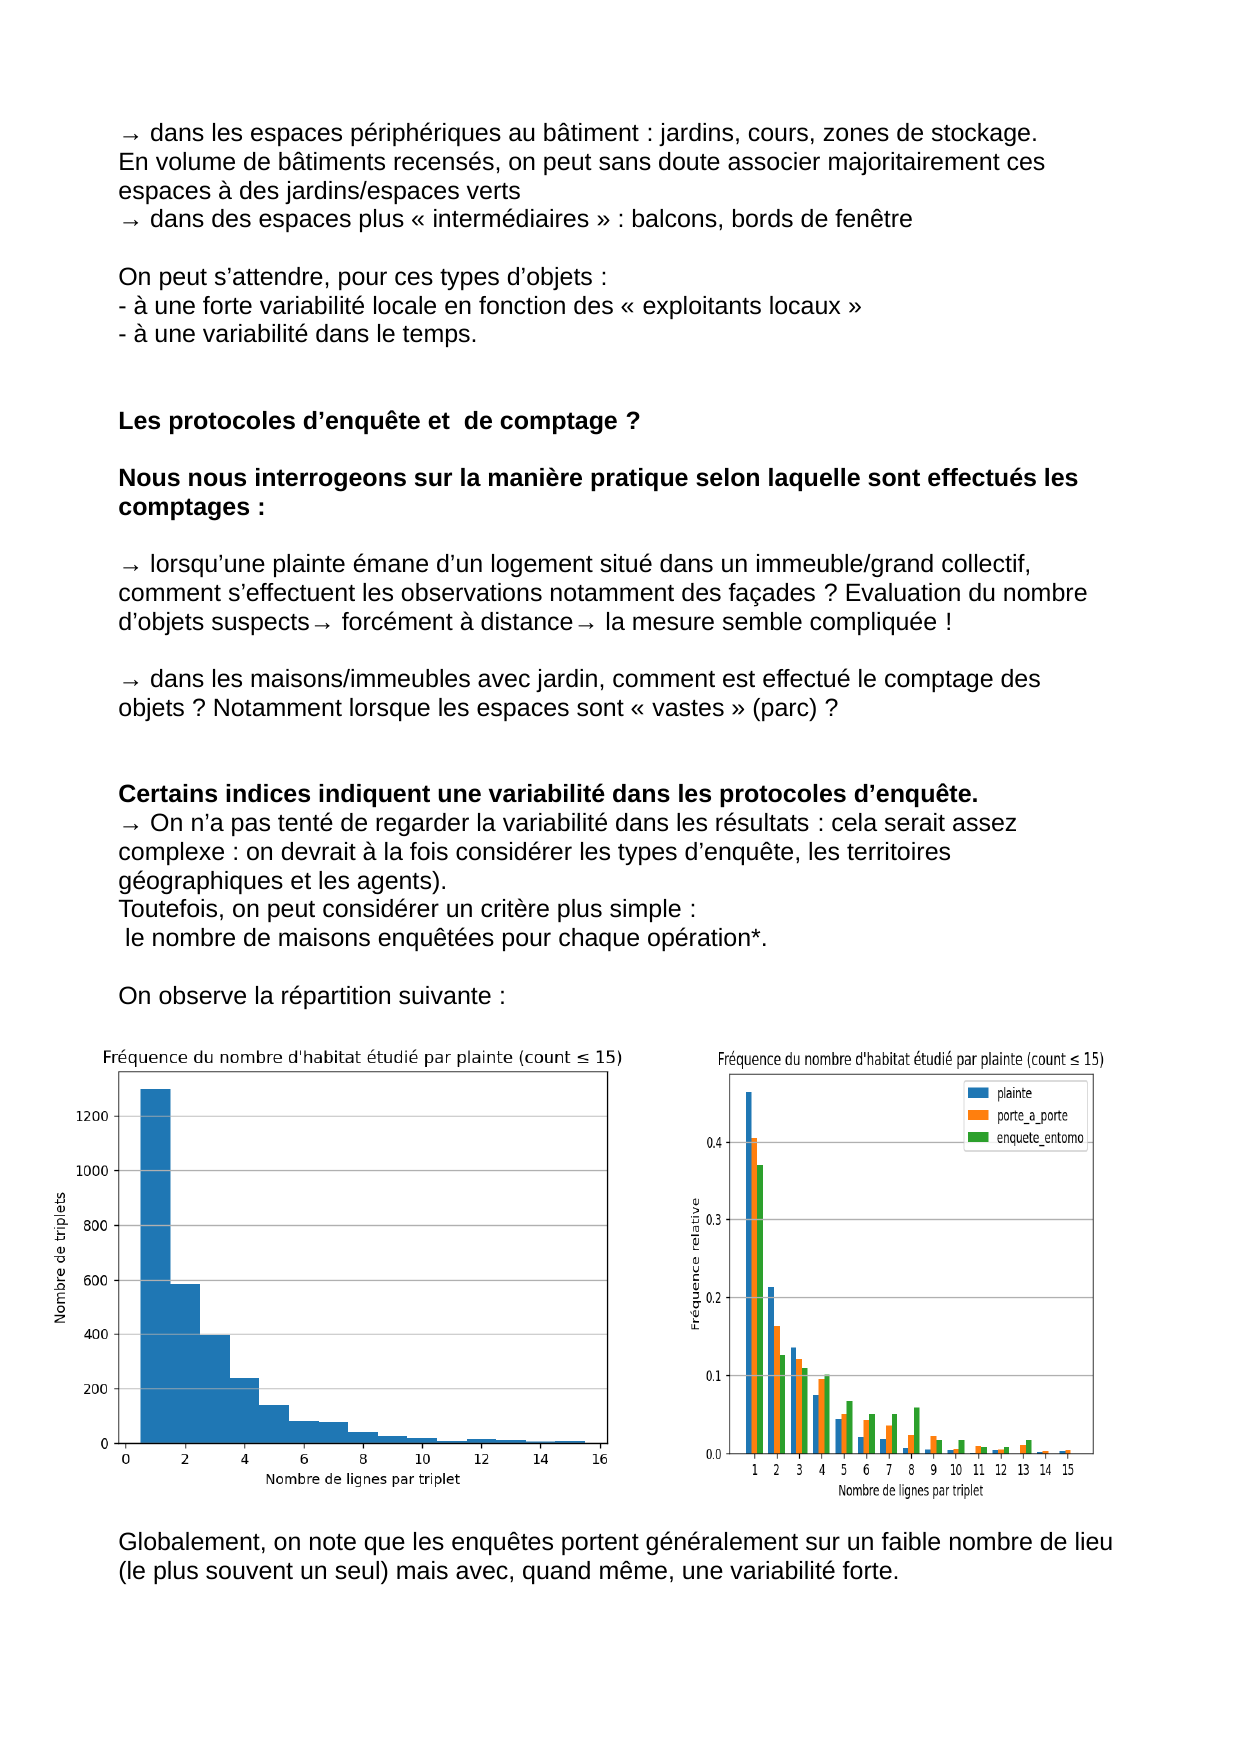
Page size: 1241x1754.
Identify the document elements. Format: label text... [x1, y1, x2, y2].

text - à une forte variabilité locale en fonction des « exploitants locaux » [118, 291, 1122, 319]
text En volume de bâtiments recensés, on peut sans doute associer majoritairement ces espaces à des jardins/espaces verts [118, 147, 1122, 204]
picture [51, 1030, 633, 1487]
text Toutefois, on peut considérer un critère plus simple : [118, 894, 1122, 923]
text Certains indices indiquent une variabilité dans les protocoles d’enquête. [118, 779, 1122, 808]
text → dans des espaces plus « intermédiaires » : balcons, bords de fenêtre [118, 204, 1122, 233]
text Nous nous interrogeons sur la manière pratique selon laquelle sont effectués les comptages : [118, 463, 1122, 521]
text → lorsqu’une plainte émane d’un logement situé dans un immeuble/grand collectif, comment s’effectuent les observations notamment des façades ? Evaluation du nombre d’objets suspects→ forcément à distance→ la mesure semble compliquée ! [118, 549, 1122, 636]
text On observe la répartition suivante : [118, 981, 1122, 1009]
text Globalement, on note que les enquêtes portent généralement sur un faible nombre de lieu (le plus souvent un seul) mais avec, quand même, une variabilité forte. [118, 1527, 1122, 1584]
text On peut s’attendre, pour ces types d’objets : [118, 262, 1122, 291]
text → dans les espaces périphériques au bâtiment : jardins, cours, zones de stockage. [118, 118, 1122, 147]
text le nombre de maisons enquêtées pour chaque opération*. [118, 923, 1122, 952]
text → On n’a pas tenté de regarder la variabilité dans les résultats : cela serait assez complexe : on devrait à la fois considérer les types d’enquête, les territoires géographiques et les agents). [118, 808, 1122, 894]
text - à une variabilité dans le temps. [118, 319, 1122, 348]
picture [675, 1037, 1109, 1500]
text Les protocoles d’enquête et de comptage ? [118, 406, 1122, 434]
text → dans les maisons/immeubles avec jardin, comment est effectué le comptage des objets ? Notamment lorsque les espaces sont « vastes » (parc) ? [118, 664, 1122, 722]
